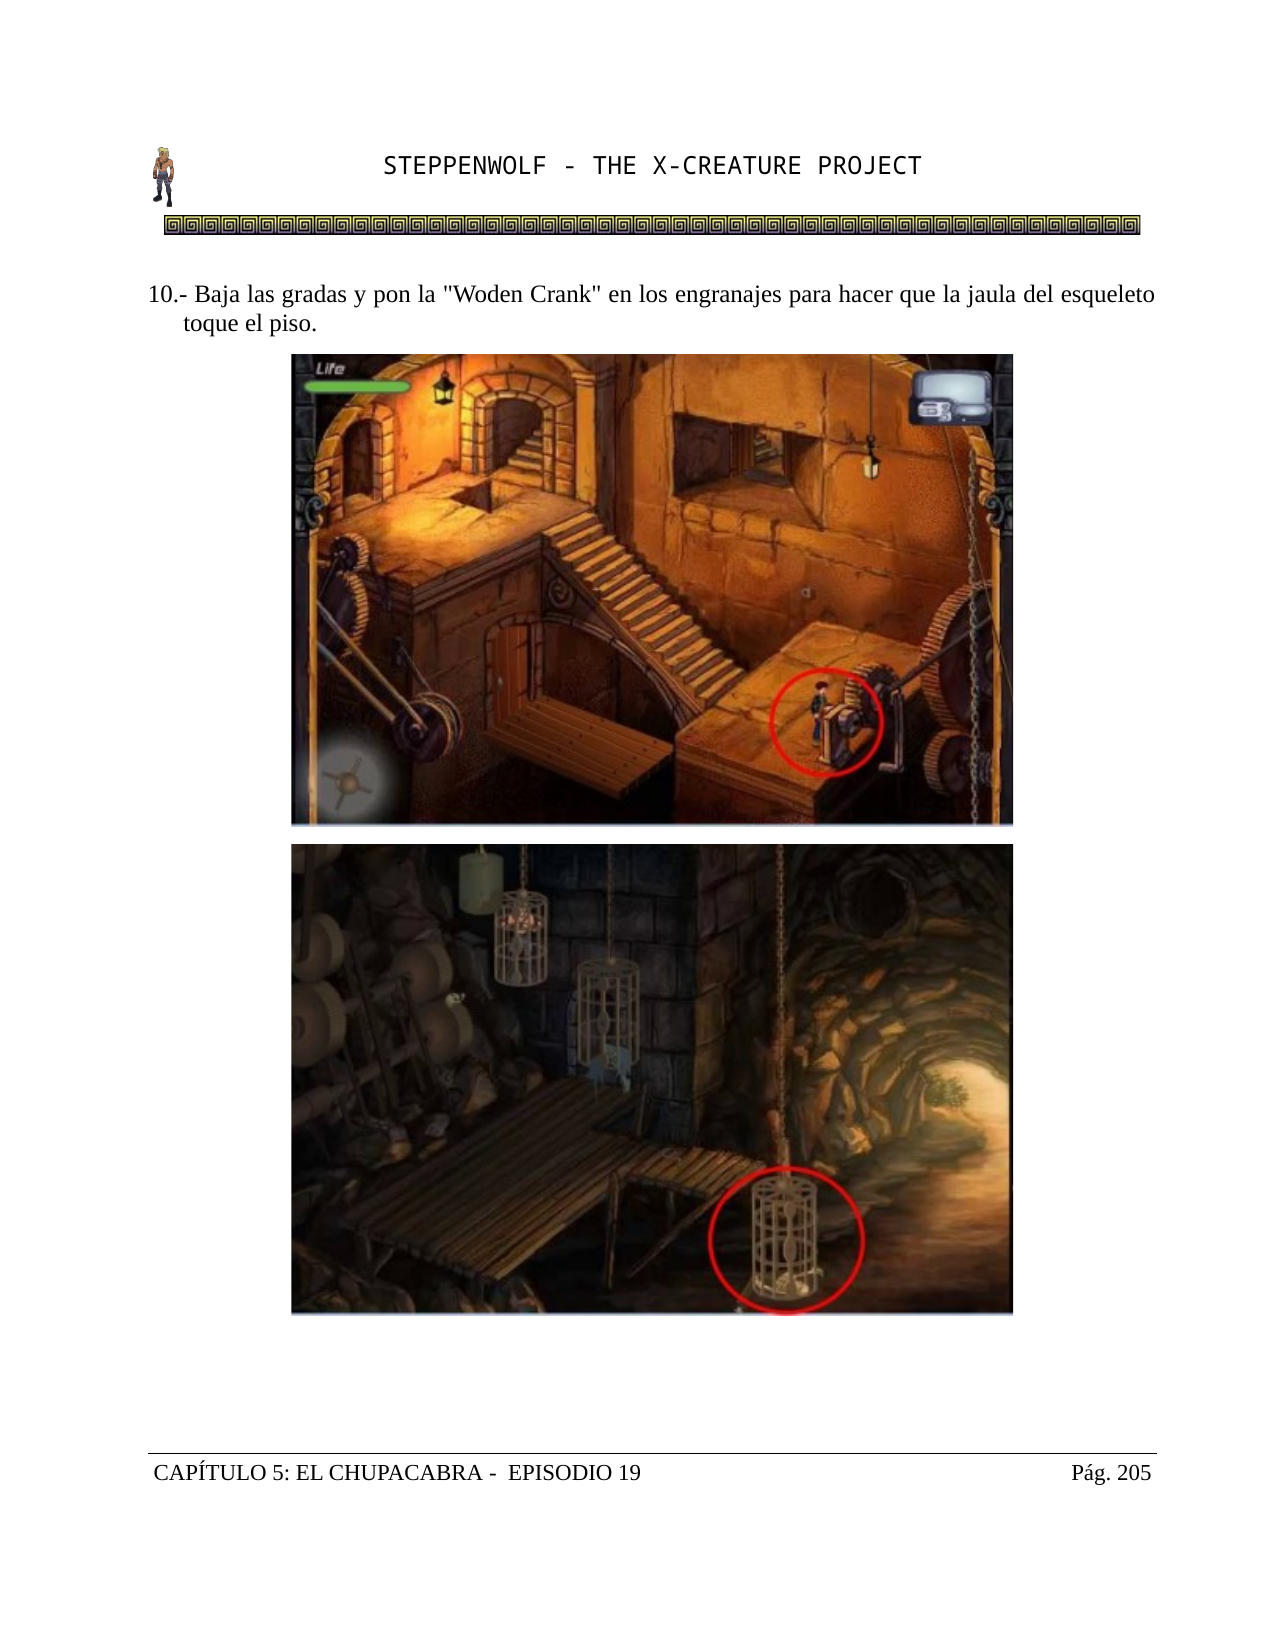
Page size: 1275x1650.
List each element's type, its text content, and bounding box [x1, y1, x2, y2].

picture [291, 844, 1014, 1316]
picture [147, 147, 181, 207]
picture [291, 354, 1014, 827]
text 10.- Baja las gradas y pon la "Woden Crank" en los engranajes para hacer que la jaula del esqueleto toque el piso. [148, 279, 1157, 337]
picture [164, 215, 1141, 235]
